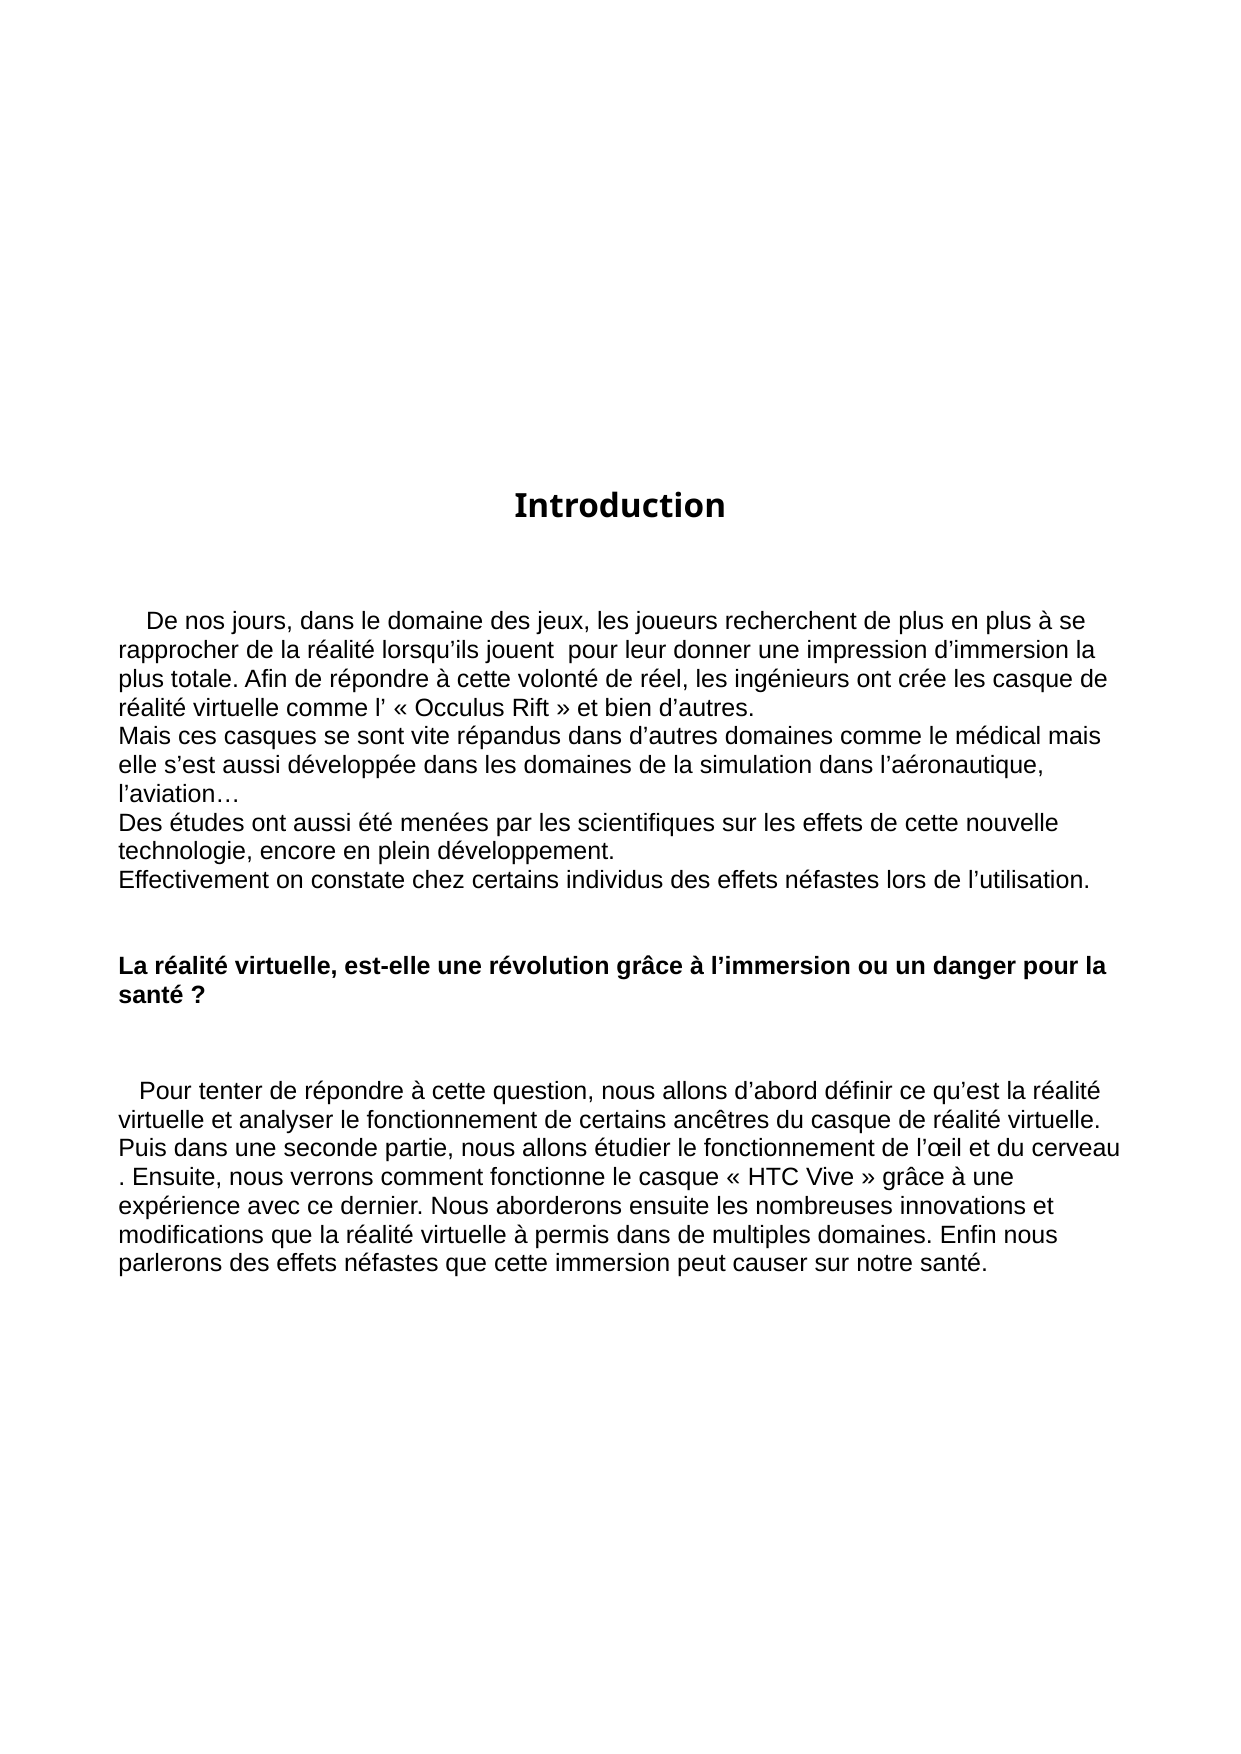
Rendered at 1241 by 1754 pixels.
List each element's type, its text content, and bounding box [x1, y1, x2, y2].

text La réalité virtuelle, est-elle une révolution grâce à l’immersion ou un danger pour la santé ? [118, 951, 1122, 1009]
text Pour tenter de répondre à cette question, nous allons d’abord définir ce qu’est la réalité virtuelle et analyser le fonctionnement de certains ancêtres du casque de réalité virtuelle. Puis dans une seconde partie, nous allons étudier le fonctionnement de l’œil et du cerveau . Ensuite, nous verrons comment fonctionne le casque « HTC Vive » grâce à une expérience avec ce dernier. Nous aborderons ensuite les nombreuses innovations et modifications que la réalité virtuelle à permis dans de multiples domaines. Enfin nous parlerons des effets néfastes que cette immersion peut causer sur notre santé. [118, 1076, 1122, 1277]
text De nos jours, dans le domaine des jeux, les joueurs recherchent de plus en plus à se rapprocher de la réalité lorsqu’ils jouent pour leur donner une impression d’immersion la plus totale. Afin de répondre à cette volonté de réel, les ingénieurs ont crée les casque de réalité virtuelle comme l’ « Occulus Rift » et bien d’autres. [118, 606, 1122, 721]
text Des études ont aussi été menées par les scientifiques sur les effets de cette nouvelle technologie, encore en plein développement. [118, 807, 1122, 865]
text Mais ces casques se sont vite répandus dans d’autres domaines comme le médical mais elle s’est aussi développée dans les domaines de la simulation dans l’aéronautique, l’aviation… [118, 721, 1122, 807]
text Introduction [118, 481, 1122, 527]
text Effectivement on constate chez certains individus des effets néfastes lors de l’utilisation. [118, 865, 1122, 894]
